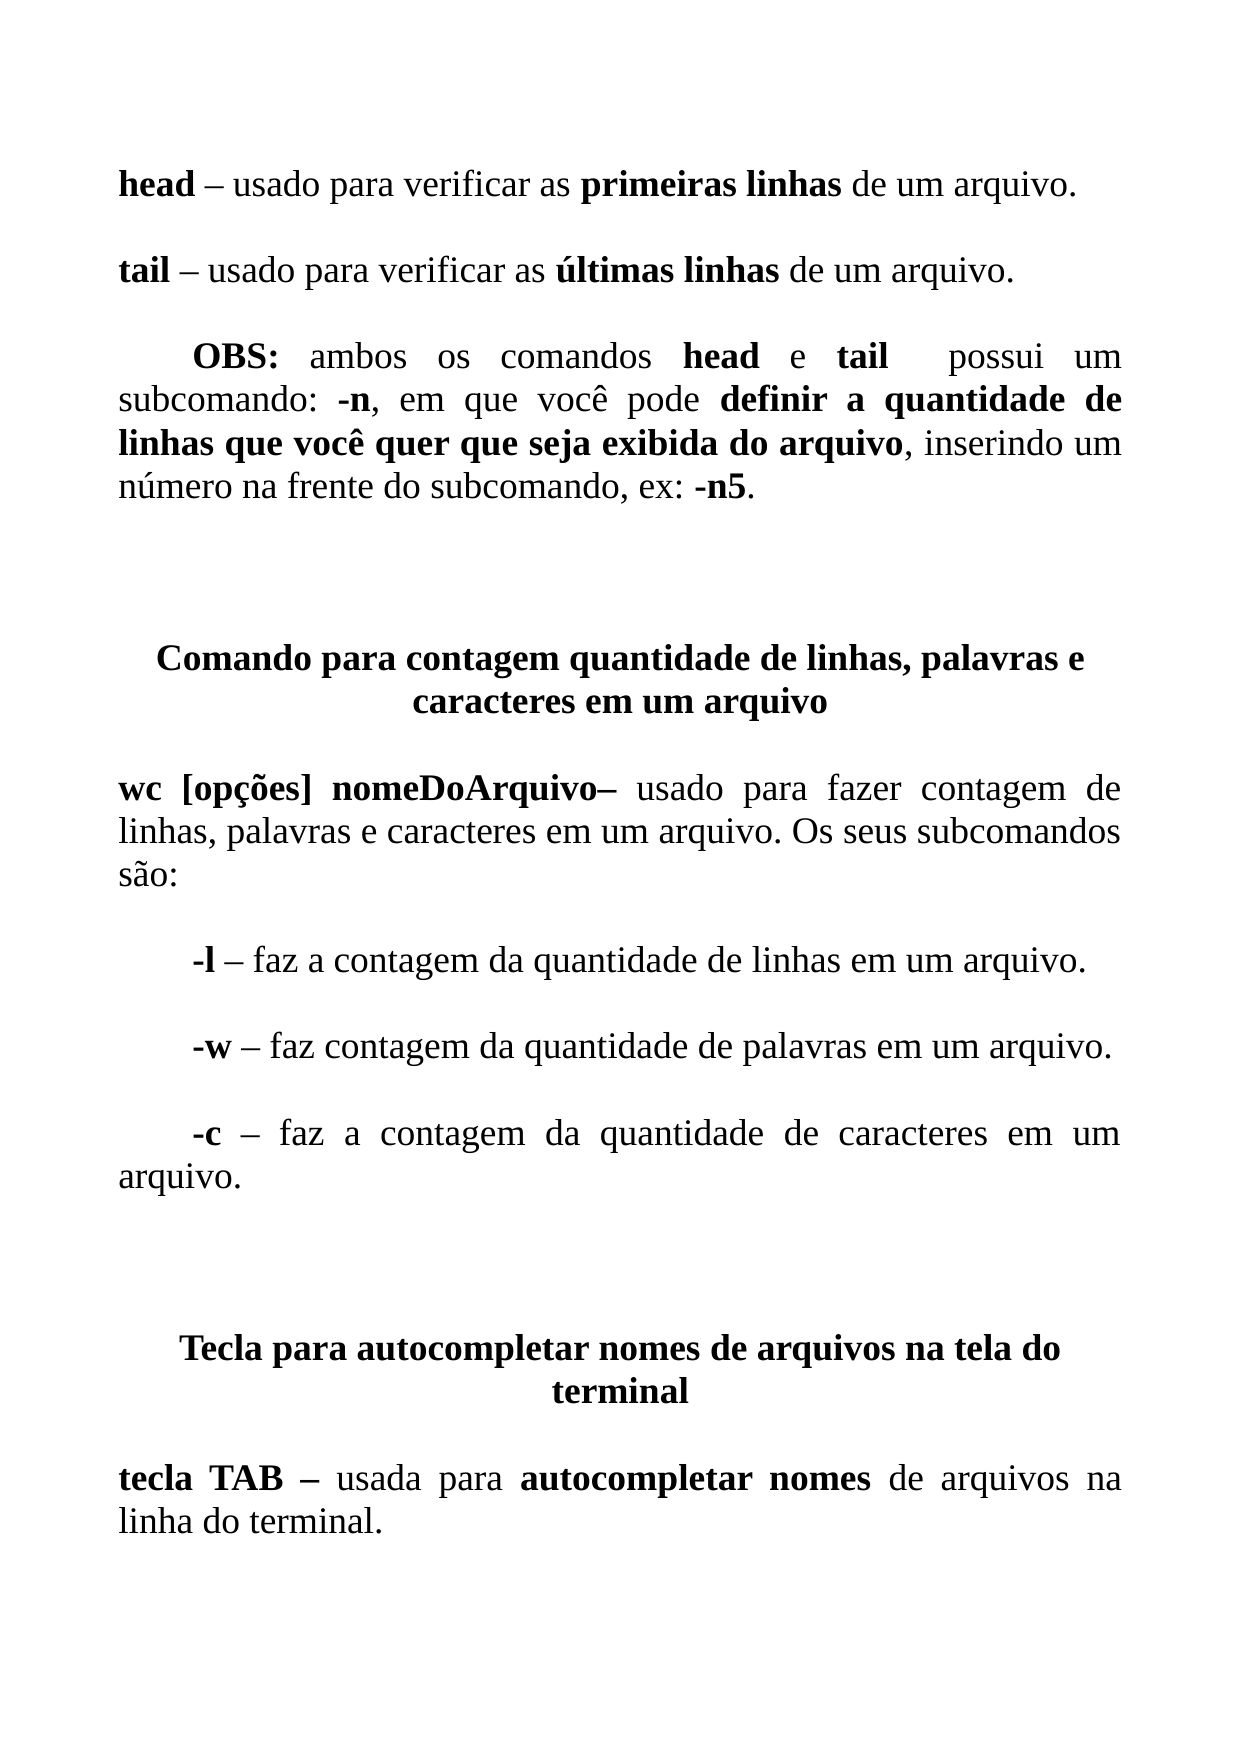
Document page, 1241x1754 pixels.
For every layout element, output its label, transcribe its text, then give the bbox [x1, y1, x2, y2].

text Comando para contagem quantidade de linhas, palavras e caracteres em um arquivo [118, 636, 1122, 722]
text -w – faz contagem da quantidade de palavras em um arquivo. [118, 1024, 1122, 1067]
text head – usado para verificar as primeiras linhas de um arquivo. [118, 161, 1122, 204]
text -l – faz a contagem da quantidade de linhas em um arquivo. [118, 937, 1122, 981]
text OBS: ambos os comandos head e tail possui um subcomando: -n, em que você pode definir a quantidade de linhas que você quer que seja exibida do arquivo, inserindo um número na frente do subcomando, ex: -n5. [118, 334, 1122, 506]
text tail – usado para verificar as últimas linhas de um arquivo. [118, 247, 1122, 291]
text -c – faz a contagem da quantidade de caracteres em um arquivo. [118, 1110, 1122, 1196]
text tecla TAB – usada para autocompletar nomes de arquivos na linha do terminal. [118, 1455, 1122, 1541]
text Tecla para autocompletar nomes de arquivos na tela do terminal [118, 1326, 1122, 1412]
text wc [opções] nomeDoArquivo– usado para fazer contagem de linhas, palavras e caracteres em um arquivo. Os seus subcomandos são: [118, 765, 1122, 894]
